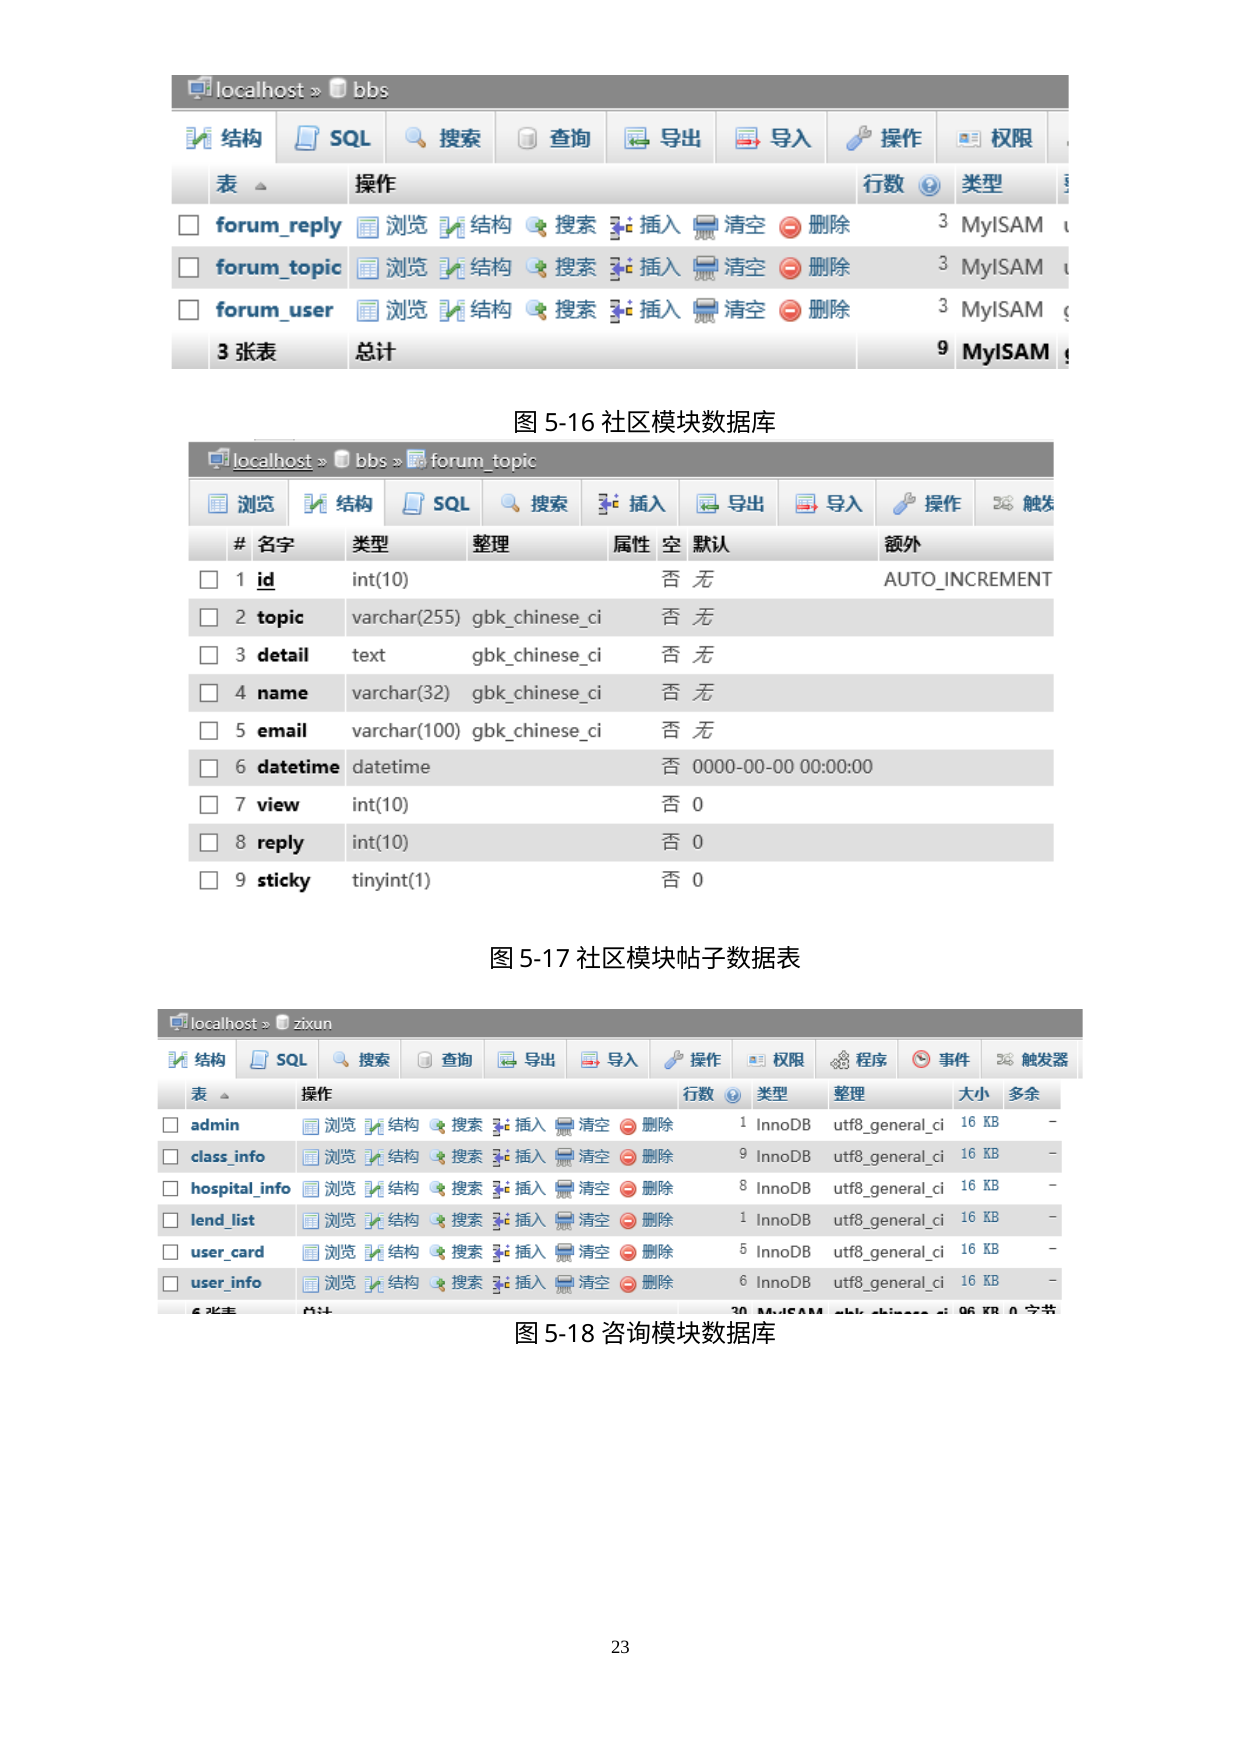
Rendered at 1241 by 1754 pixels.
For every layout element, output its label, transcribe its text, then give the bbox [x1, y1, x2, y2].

text 图5-17 社区模块帖子数据表 [118, 939, 1122, 975]
text 图 5-16 社区模块数据库 [118, 403, 1122, 439]
text 图5-18 咨询模块数据库 [118, 1314, 1122, 1350]
